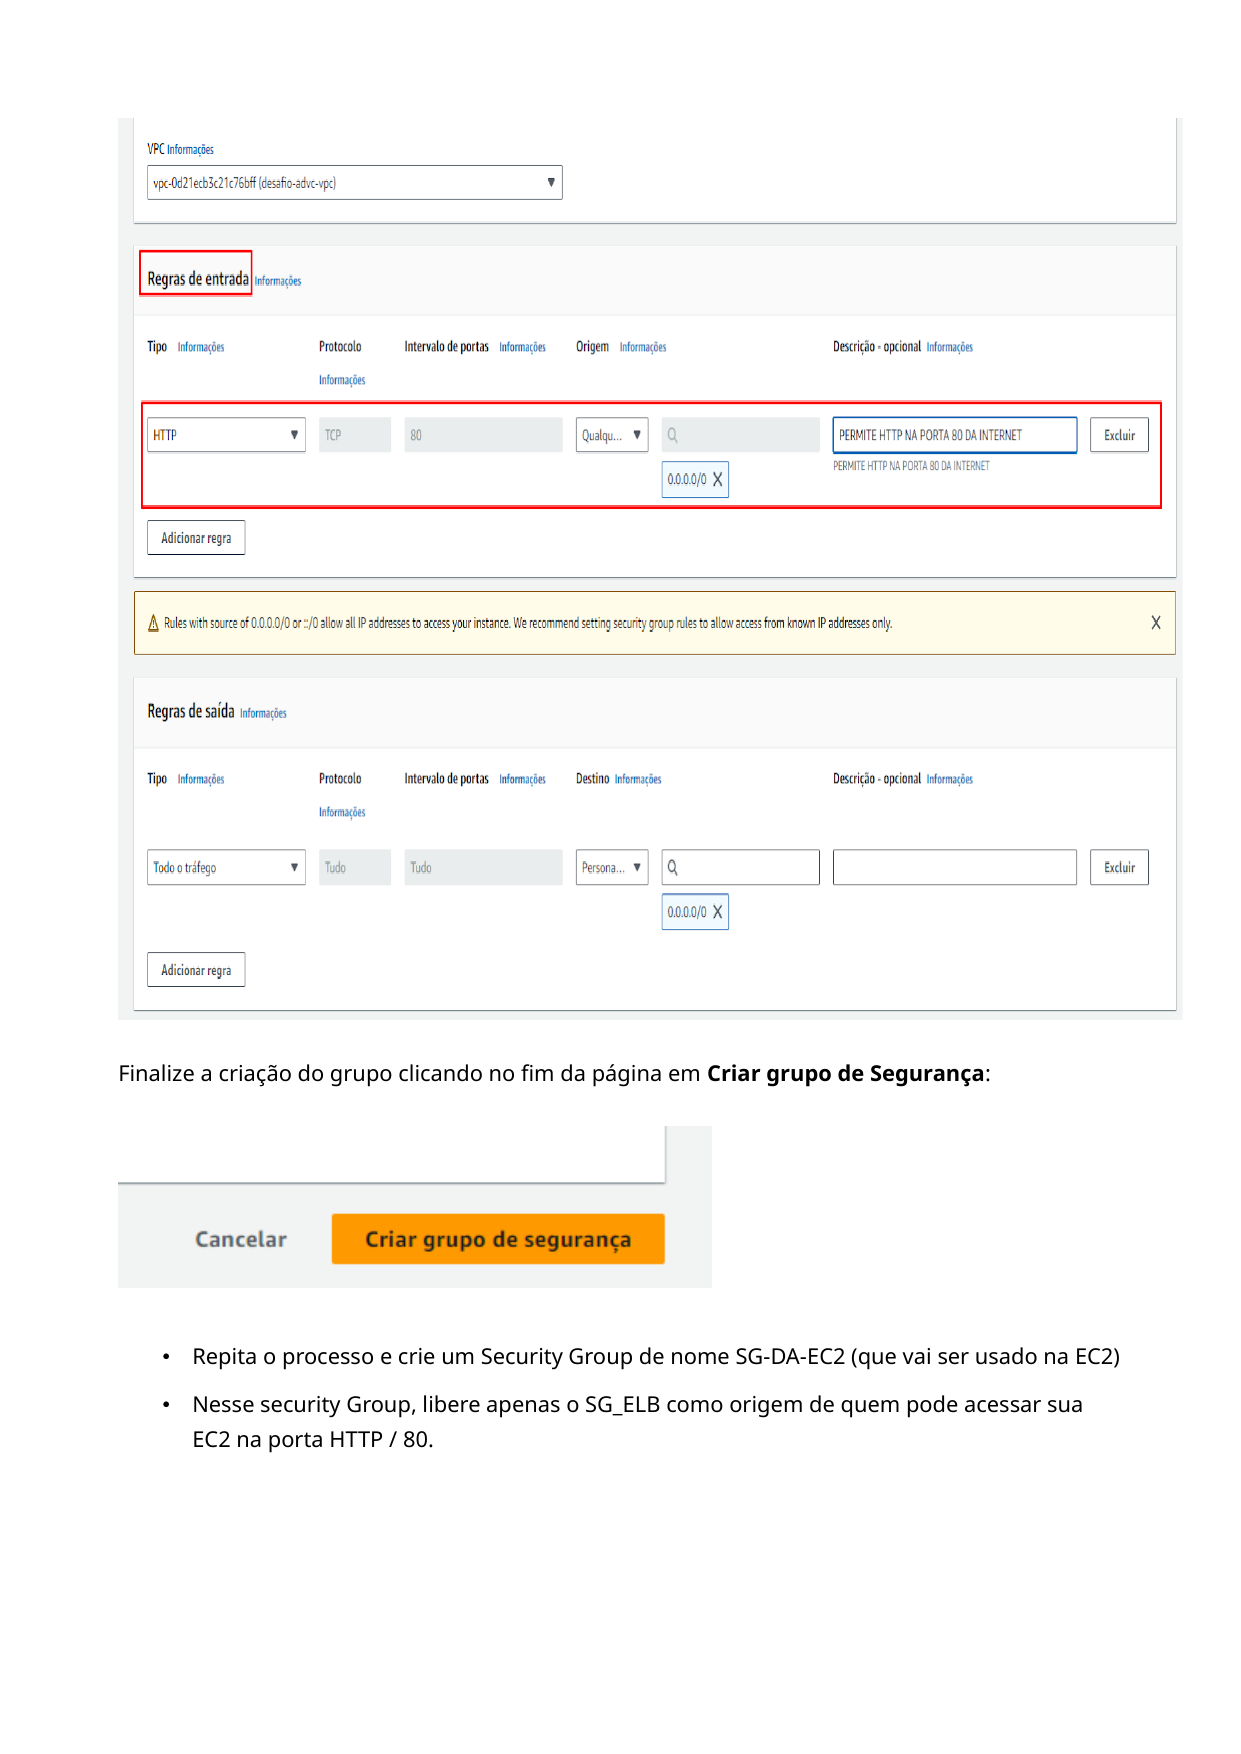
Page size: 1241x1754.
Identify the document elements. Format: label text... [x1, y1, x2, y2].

picture [118, 118, 1183, 1020]
picture [118, 1126, 712, 1288]
list Repita o processo e crie um Security Group de nome SG-DA-EC2 (que vai ser usado na EC2) [162, 1341, 1122, 1371]
text Finalize a criação do grupo clicando no fim da página em Criar grupo de Segurança: [118, 1058, 1122, 1088]
list Nesse security Group, libere apenas o SG_ELB como origem de quem pode acessar sua EC2 na porta HTTP / 80. [162, 1389, 1122, 1453]
